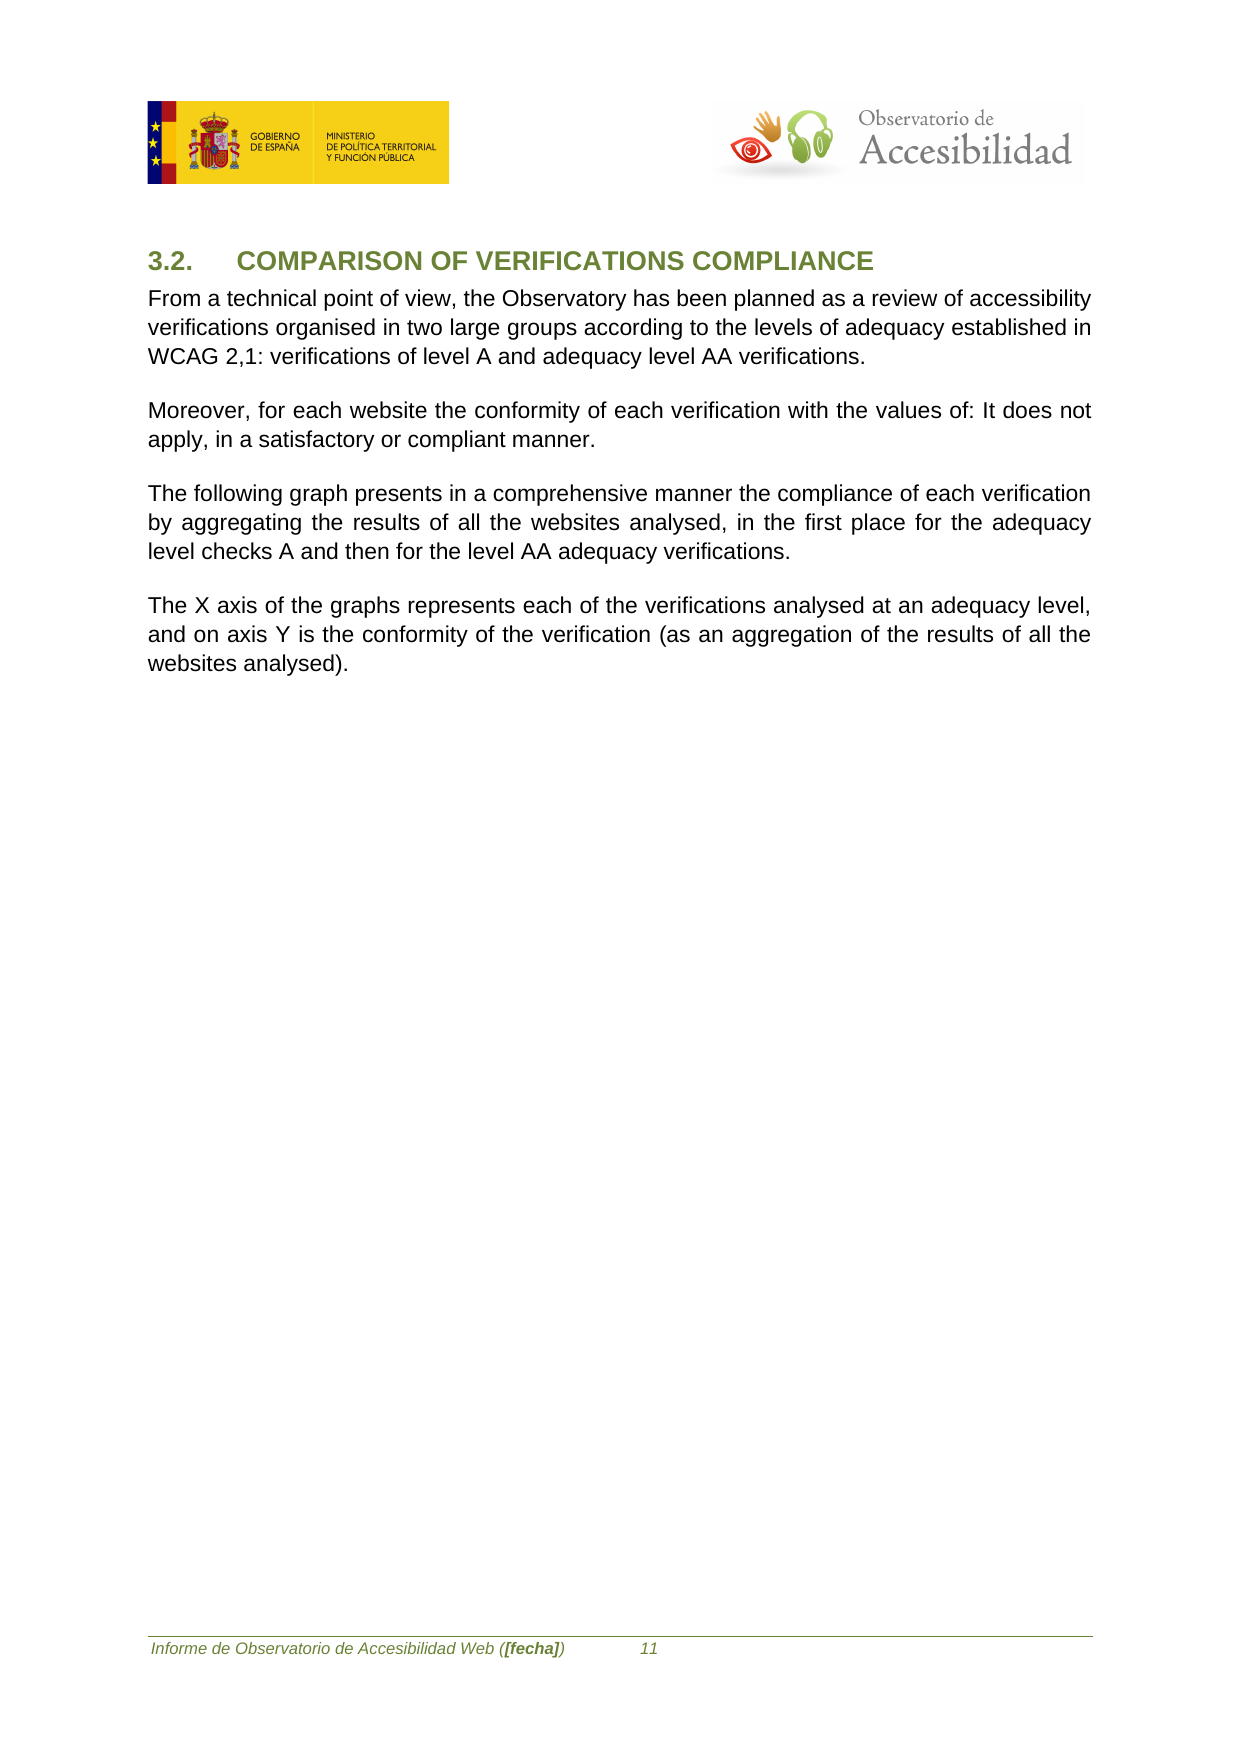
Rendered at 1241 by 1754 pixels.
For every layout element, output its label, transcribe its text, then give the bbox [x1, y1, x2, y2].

text The X axis of the graphs represents each of the verifications analysed at an adequacy level, and on axis Y is the conformity of the verification (as an aggregation of the results of all the websites analysed). [148, 592, 1092, 676]
text From a technical point of view, the Observatory has been planned as a review of accessibility verifications organised in two large groups according to the levels of adequacy established in WCAG 2,1: verifications of level A and adequacy level AA verifications. [148, 285, 1092, 369]
text The following graph presents in a comprehensive manner the compliance of each verification by aggregating the results of all the websites analysed, in the first place for the adequacy level checks A and then for the level AA adequacy verifications. [148, 480, 1092, 564]
picture [147, 101, 450, 184]
picture [710, 101, 1086, 184]
text Moreover, for each website the conformity of each verification with the values of: It does not apply, in a satisfactory or compliant manner. [148, 397, 1092, 452]
subtitle comparison of verifications compliance [148, 245, 1092, 276]
